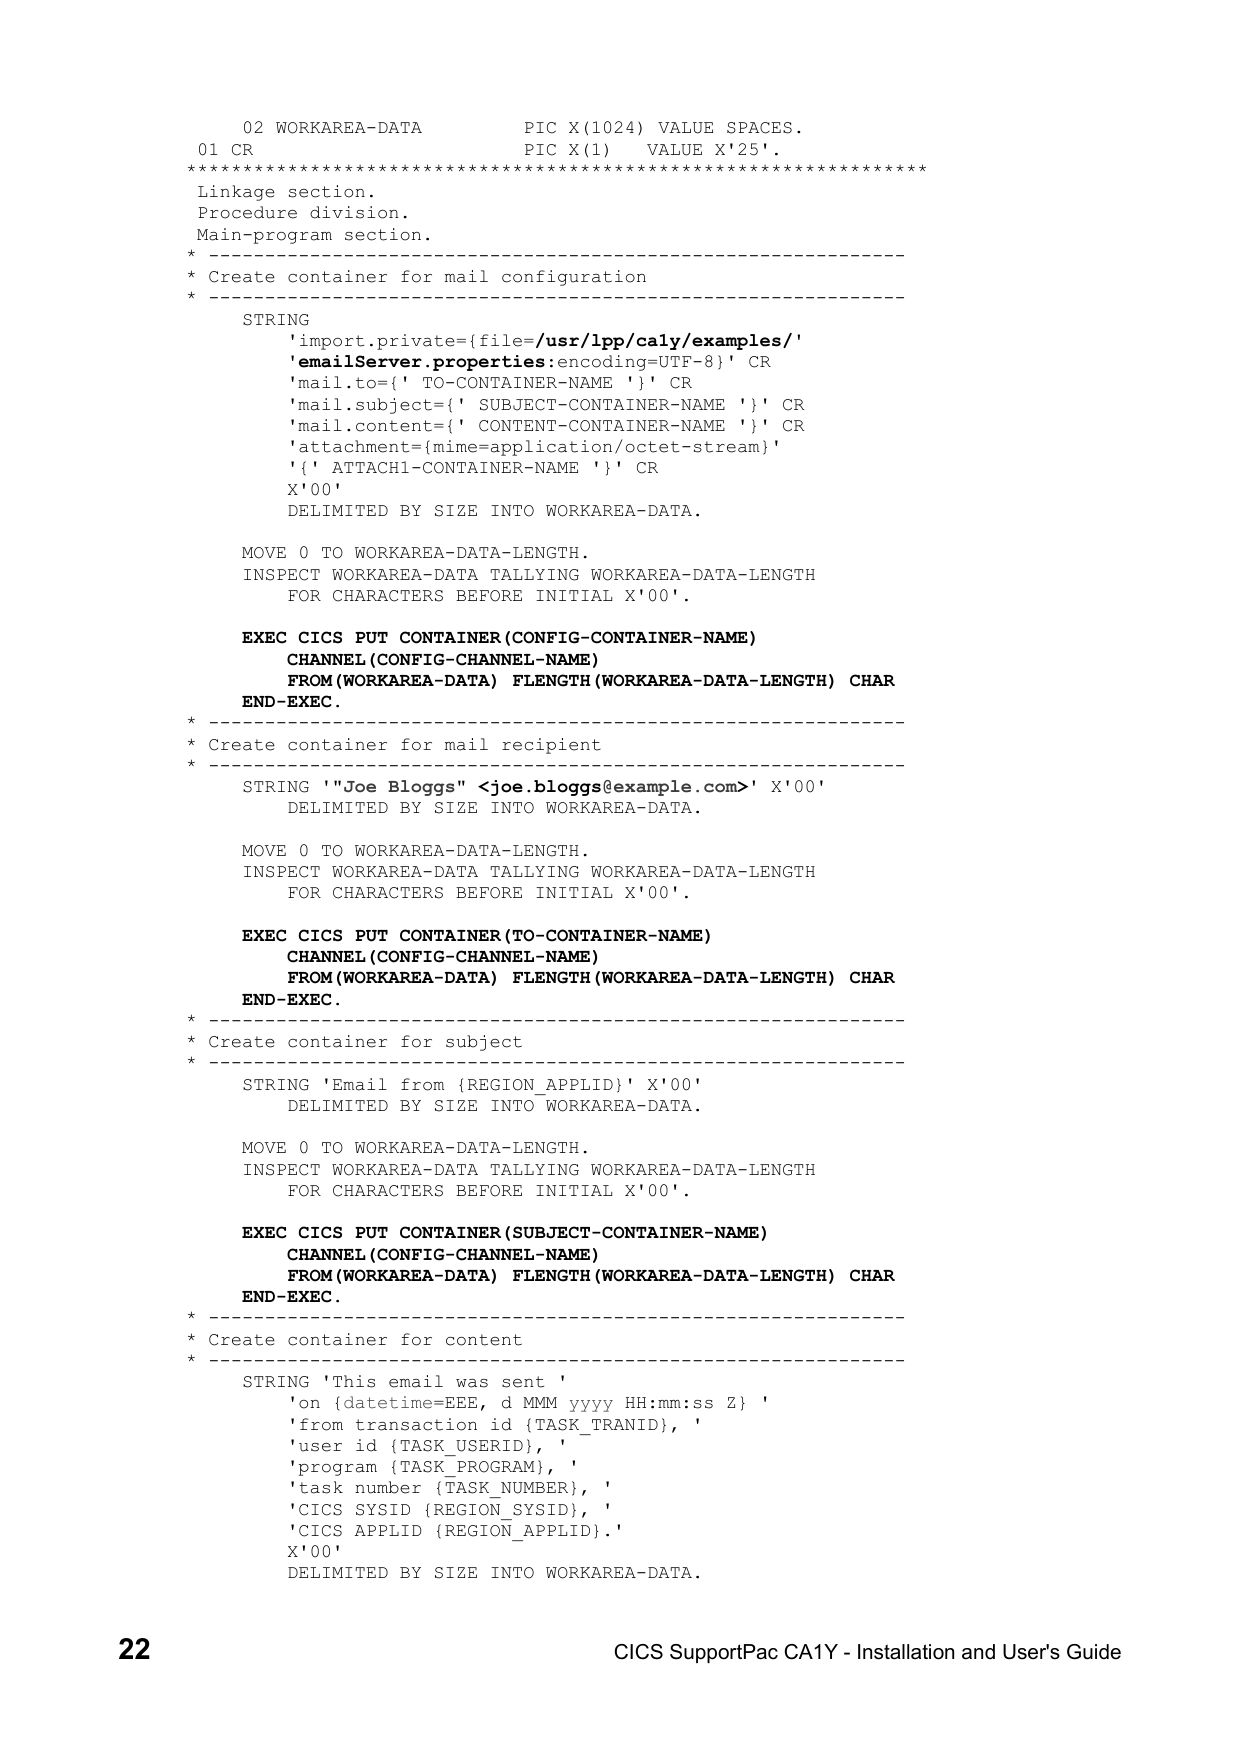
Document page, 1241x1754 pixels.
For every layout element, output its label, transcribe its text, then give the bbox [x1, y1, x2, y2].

text FROM(WORKAREA-DATA) FLENGTH(WORKAREA-DATA-LENGTH) CHAR [118, 1266, 1122, 1287]
text 'program {TASK_PROGRAM}, ' [118, 1457, 1122, 1478]
text 'CICS APPLID {REGION_APPLID}.' [118, 1521, 1122, 1542]
text * Create container for mail configuration [118, 267, 1122, 288]
text MOVE 0 TO WORKAREA-DATA-LENGTH. [118, 1138, 1122, 1159]
text FOR CHARACTERS BEFORE INITIAL X'00'. [118, 883, 1122, 904]
text FOR CHARACTERS BEFORE INITIAL X'00'. [118, 586, 1122, 607]
text * -------------------------------------------------------------- [118, 1011, 1122, 1032]
text * Create container for subject [118, 1032, 1122, 1053]
text 'attachment={mime=application/octet-stream}' [118, 437, 1122, 458]
text STRING [118, 309, 1122, 331]
text 'task number {TASK_NUMBER}, ' [118, 1478, 1122, 1499]
text MOVE 0 TO WORKAREA-DATA-LENGTH. [118, 543, 1122, 564]
text Linkage section. [118, 182, 1122, 203]
text STRING 'Email from {REGION_APPLID}' X'00' [118, 1074, 1122, 1096]
text DELIMITED BY SIZE INTO WORKAREA-DATA. [118, 798, 1122, 819]
text 'mail.content={' CONTENT-CONTAINER-NAME '}' CR [118, 416, 1122, 437]
text 'mail.subject={' SUBJECT-CONTAINER-NAME '}' CR [118, 394, 1122, 416]
text '{' ATTACH1-CONTAINER-NAME '}' CR [118, 458, 1122, 479]
text STRING '"Joe Bloggs" <joe.bloggs@example.com>' X'00' [118, 777, 1122, 798]
text * Create container for mail recipient [118, 734, 1122, 756]
text FROM(WORKAREA-DATA) FLENGTH(WORKAREA-DATA-LENGTH) CHAR [118, 671, 1122, 692]
text INSPECT WORKAREA-DATA TALLYING WORKAREA-DATA-LENGTH [118, 564, 1122, 586]
text INSPECT WORKAREA-DATA TALLYING WORKAREA-DATA-LENGTH [118, 1159, 1122, 1181]
text * -------------------------------------------------------------- [118, 713, 1122, 734]
text Procedure division. [118, 203, 1122, 224]
text * -------------------------------------------------------------- [118, 1308, 1122, 1329]
text * Create container for content [118, 1329, 1122, 1351]
text CHANNEL(CONFIG-CHANNEL-NAME) [118, 947, 1122, 968]
text 'from transaction id {TASK_TRANID}, ' [118, 1414, 1122, 1436]
text 'CICS SYSID {REGION_SYSID}, ' [118, 1499, 1122, 1521]
text DELIMITED BY SIZE INTO WORKAREA-DATA. [118, 1096, 1122, 1117]
text EXEC CICS PUT CONTAINER(TO-CONTAINER-NAME) [118, 926, 1122, 947]
text X'00' [118, 479, 1122, 501]
text X'00' [118, 1542, 1122, 1563]
text END-EXEC. [118, 692, 1122, 713]
text CHANNEL(CONFIG-CHANNEL-NAME) [118, 649, 1122, 671]
text * -------------------------------------------------------------- [118, 246, 1122, 267]
text 'emailServer.properties:encoding=UTF-8}' CR [118, 352, 1122, 373]
text CHANNEL(CONFIG-CHANNEL-NAME) [118, 1244, 1122, 1266]
text STRING 'This email was sent ' [118, 1372, 1122, 1393]
text * -------------------------------------------------------------- [118, 756, 1122, 777]
text FOR CHARACTERS BEFORE INITIAL X'00'. [118, 1181, 1122, 1202]
text 'on {datetime=EEE, d MMM yyyy HH:mm:ss Z} ' [118, 1393, 1122, 1414]
text 'mail.to={' TO-CONTAINER-NAME '}' CR [118, 373, 1122, 394]
text END-EXEC. [118, 989, 1122, 1011]
text * -------------------------------------------------------------- [118, 1053, 1122, 1074]
text EXEC CICS PUT CONTAINER(SUBJECT-CONTAINER-NAME) [118, 1223, 1122, 1244]
text END-EXEC. [118, 1287, 1122, 1308]
text INSPECT WORKAREA-DATA TALLYING WORKAREA-DATA-LENGTH [118, 862, 1122, 883]
text 'import.private={file=/usr/lpp/ca1y/examples/' [118, 331, 1122, 352]
text MOVE 0 TO WORKAREA-DATA-LENGTH. [118, 841, 1122, 862]
text ****************************************************************** [118, 161, 1122, 182]
text 01 CR PIC X(1) VALUE X'25'. [118, 139, 1122, 161]
text EXEC CICS PUT CONTAINER(CONFIG-CONTAINER-NAME) [118, 628, 1122, 649]
text FROM(WORKAREA-DATA) FLENGTH(WORKAREA-DATA-LENGTH) CHAR [118, 968, 1122, 989]
text * -------------------------------------------------------------- [118, 1351, 1122, 1372]
text 'user id {TASK_USERID}, ' [118, 1436, 1122, 1457]
text 02 WORKAREA-DATA PIC X(1024) VALUE SPACES. [118, 118, 1122, 139]
text * -------------------------------------------------------------- [118, 288, 1122, 309]
text DELIMITED BY SIZE INTO WORKAREA-DATA. [118, 501, 1122, 522]
text DELIMITED BY SIZE INTO WORKAREA-DATA. [118, 1563, 1122, 1584]
text Main-program section. [118, 224, 1122, 246]
